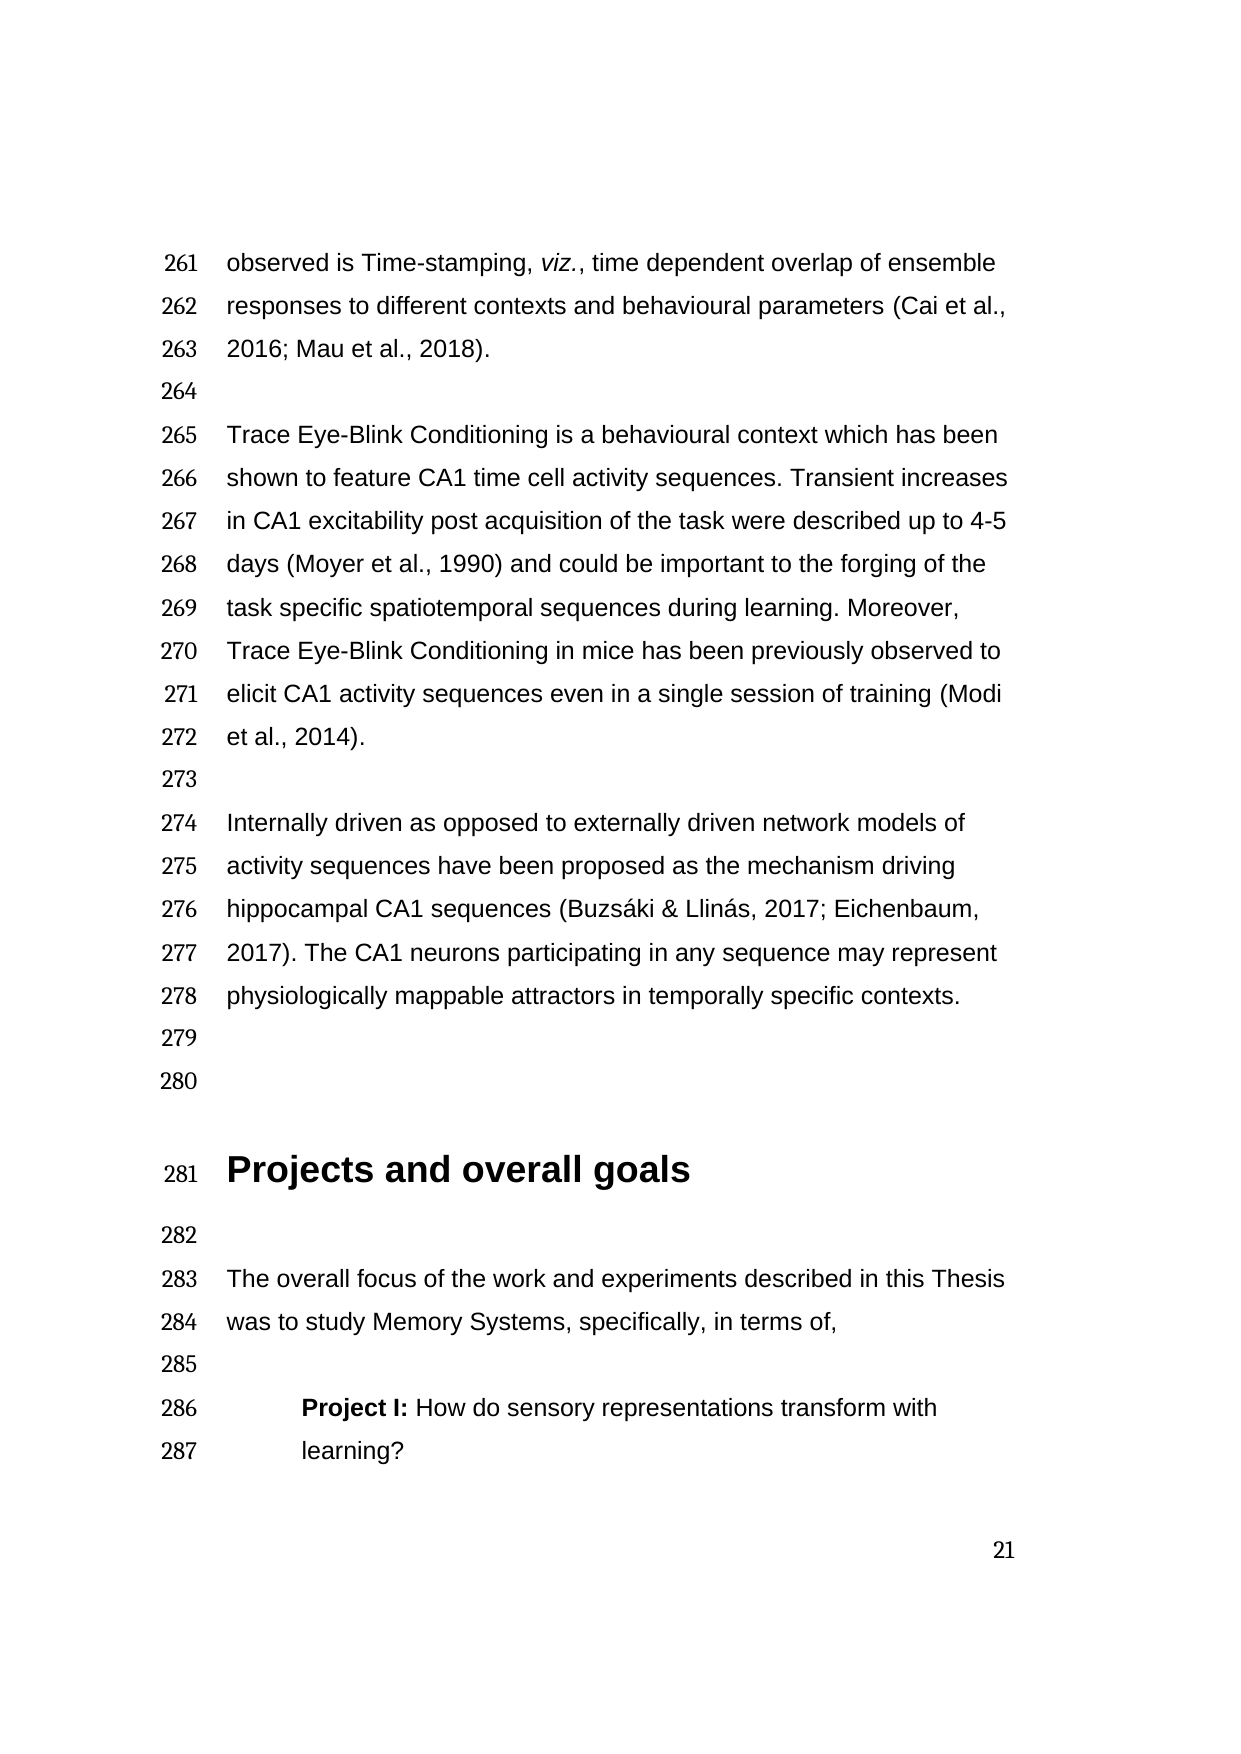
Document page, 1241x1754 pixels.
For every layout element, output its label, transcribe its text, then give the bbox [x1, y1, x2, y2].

text observed is Time-stamping, viz., time dependent overlap of ensemble responses to different contexts and behavioural parameters (Cai et al., 2016; Mau et al., 2018)⁠. [226, 248, 1014, 363]
subtitle Projects and overall goals [226, 1148, 1014, 1191]
text The overall focus of the work and experiments described in this Thesis was to study Memory Systems, specifically, in terms of, [226, 1264, 1014, 1336]
text Internally driven as opposed to externally driven network models of activity sequences have been proposed as the mechanism driving hippocampal CA1 sequences (Buzsáki & Llinás, 2017; Eichenbaum, 2017)⁠. The CA1 neurons participating in any sequence may represent physiologically mappable attractors in temporally specific contexts. [226, 808, 1014, 1009]
text Project I: How do sensory representations transform with learning? [301, 1393, 1014, 1465]
text Trace Eye-Blink Conditioning is a behavioural context which has been shown to feature CA1 time cell activity sequences. Transient increases in CA1 excitability post acquisition of the task were described up to 4-5 days (Moyer et al., 1990)⁠ and could be important to the forging of the task specific spatiotemporal sequences during learning. Moreover, Trace Eye-Blink Conditioning in mice has been previously observed to elicit CA1 activity sequences even in a single session of training (Modi et al., 2014)⁠. [226, 420, 1014, 751]
